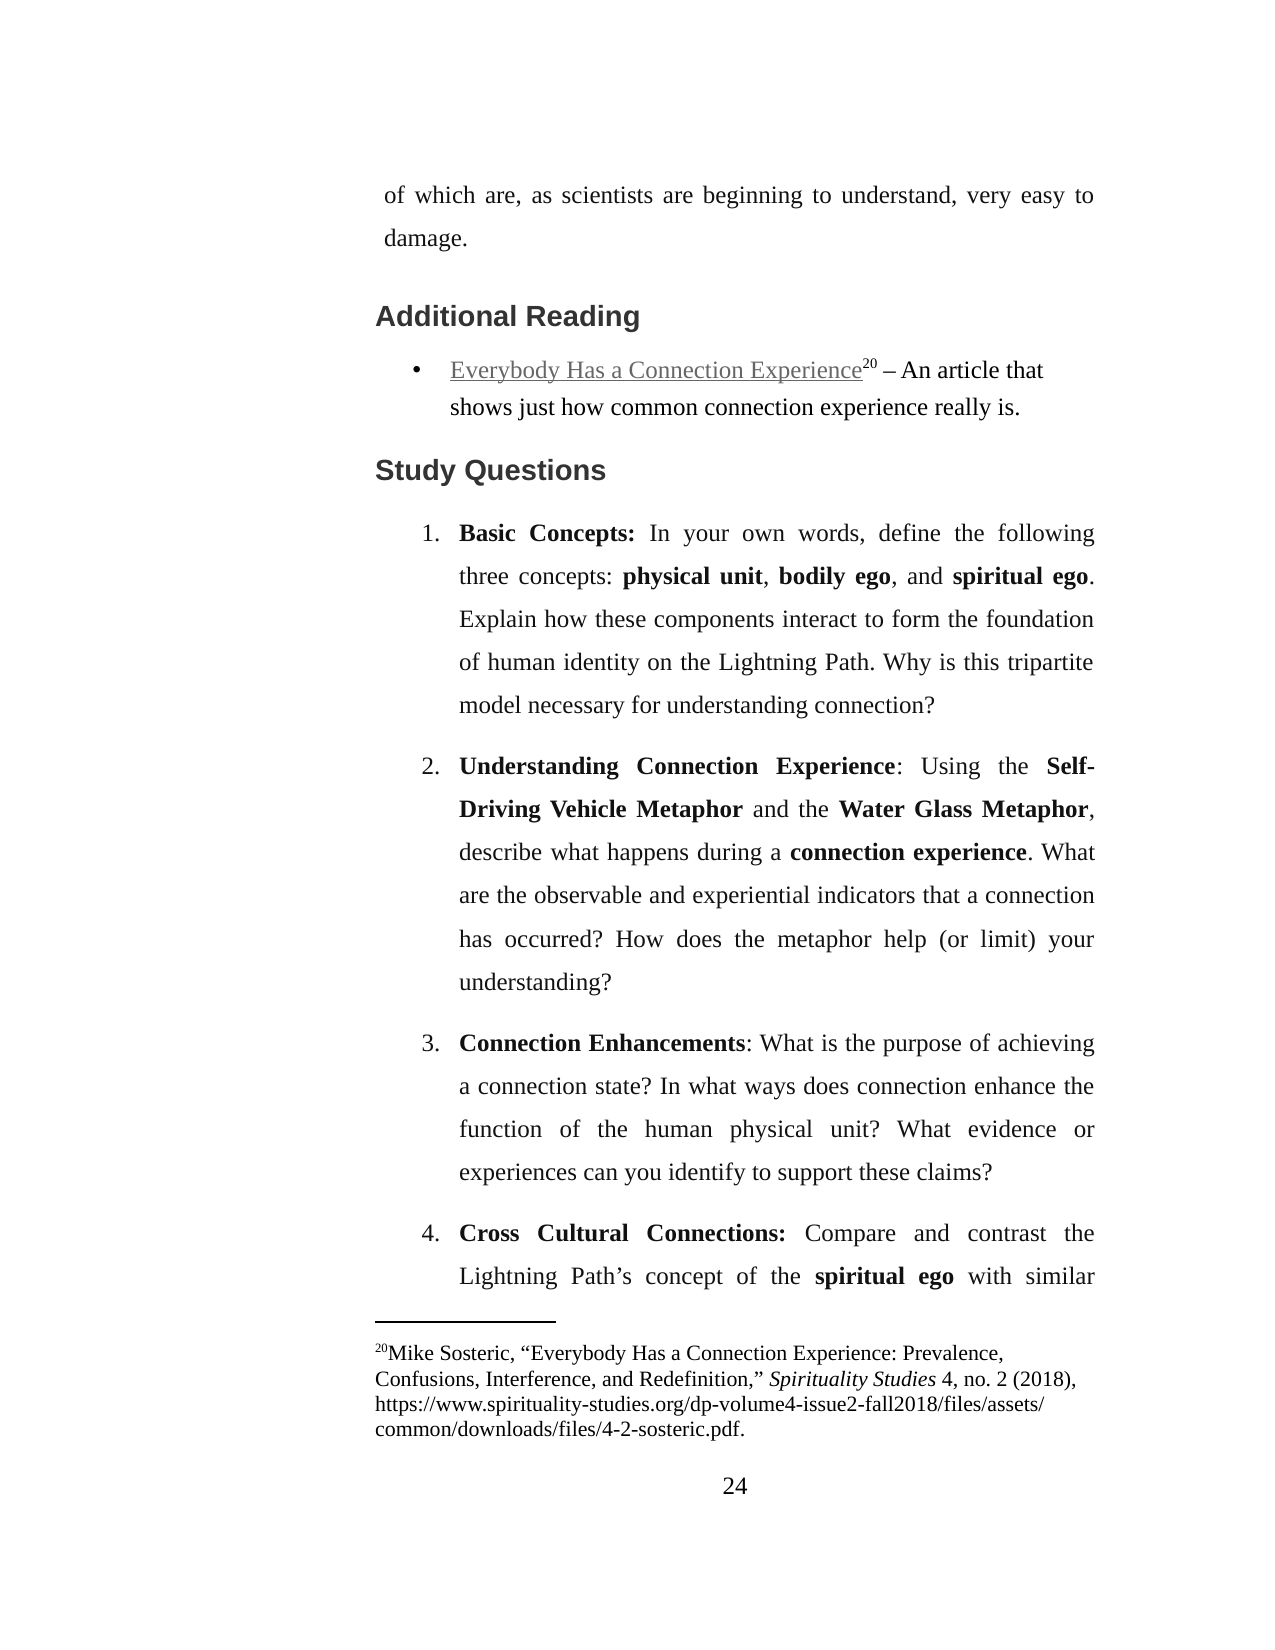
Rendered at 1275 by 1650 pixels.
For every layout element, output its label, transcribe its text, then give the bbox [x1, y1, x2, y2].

list Understanding Connection Experience: Using the Self-Driving Vehicle Metaphor and the Water Glass Metaphor, describe what happens during a connection experience. What are the observable and experiential indicators that a connection has occurred? How does the metaphor help (or limit) your understanding? [421, 751, 1095, 996]
list Everybody Has a Connection Experience – An article that shows just how common connection experience really is. [412, 355, 1095, 421]
list Basic Concepts: In your own words, define the following three concepts: physical unit, bodily ego, and spiritual ego. Explain how these components interact to form the foundation of human identity on the Lightning Path. Why is this tripartite model necessary for understanding connection? [421, 518, 1095, 719]
list Connection Enhancements: What is the purpose of achieving a connection state? In what ways does connection enhance the function of the human physical unit? What evidence or experiences can you identify to support these claims? [421, 1028, 1095, 1186]
text of which are, as scientists are beginning to understand, very easy to damage. [384, 180, 1095, 252]
list Mike Sosteric, “Everybody Has a Connection Experience: Prevalence, Confusions, Interference, and Redefinition,” Spirituality Studies 4, no. 2 (2018), https://www.spirituality-studies.org/dp-volume4-issue2-fall2018/files/assets/common/downloads/files/4-2-sosteric.pdf. [746, 1340, 1095, 1441]
subtitle Additional Reading [375, 299, 1095, 333]
subtitle Study Questions [375, 453, 1095, 487]
list Cross Cultural Connections: Compare and contrast the Lightning Path’s concept of the spiritual ego with similar [421, 1218, 1095, 1290]
